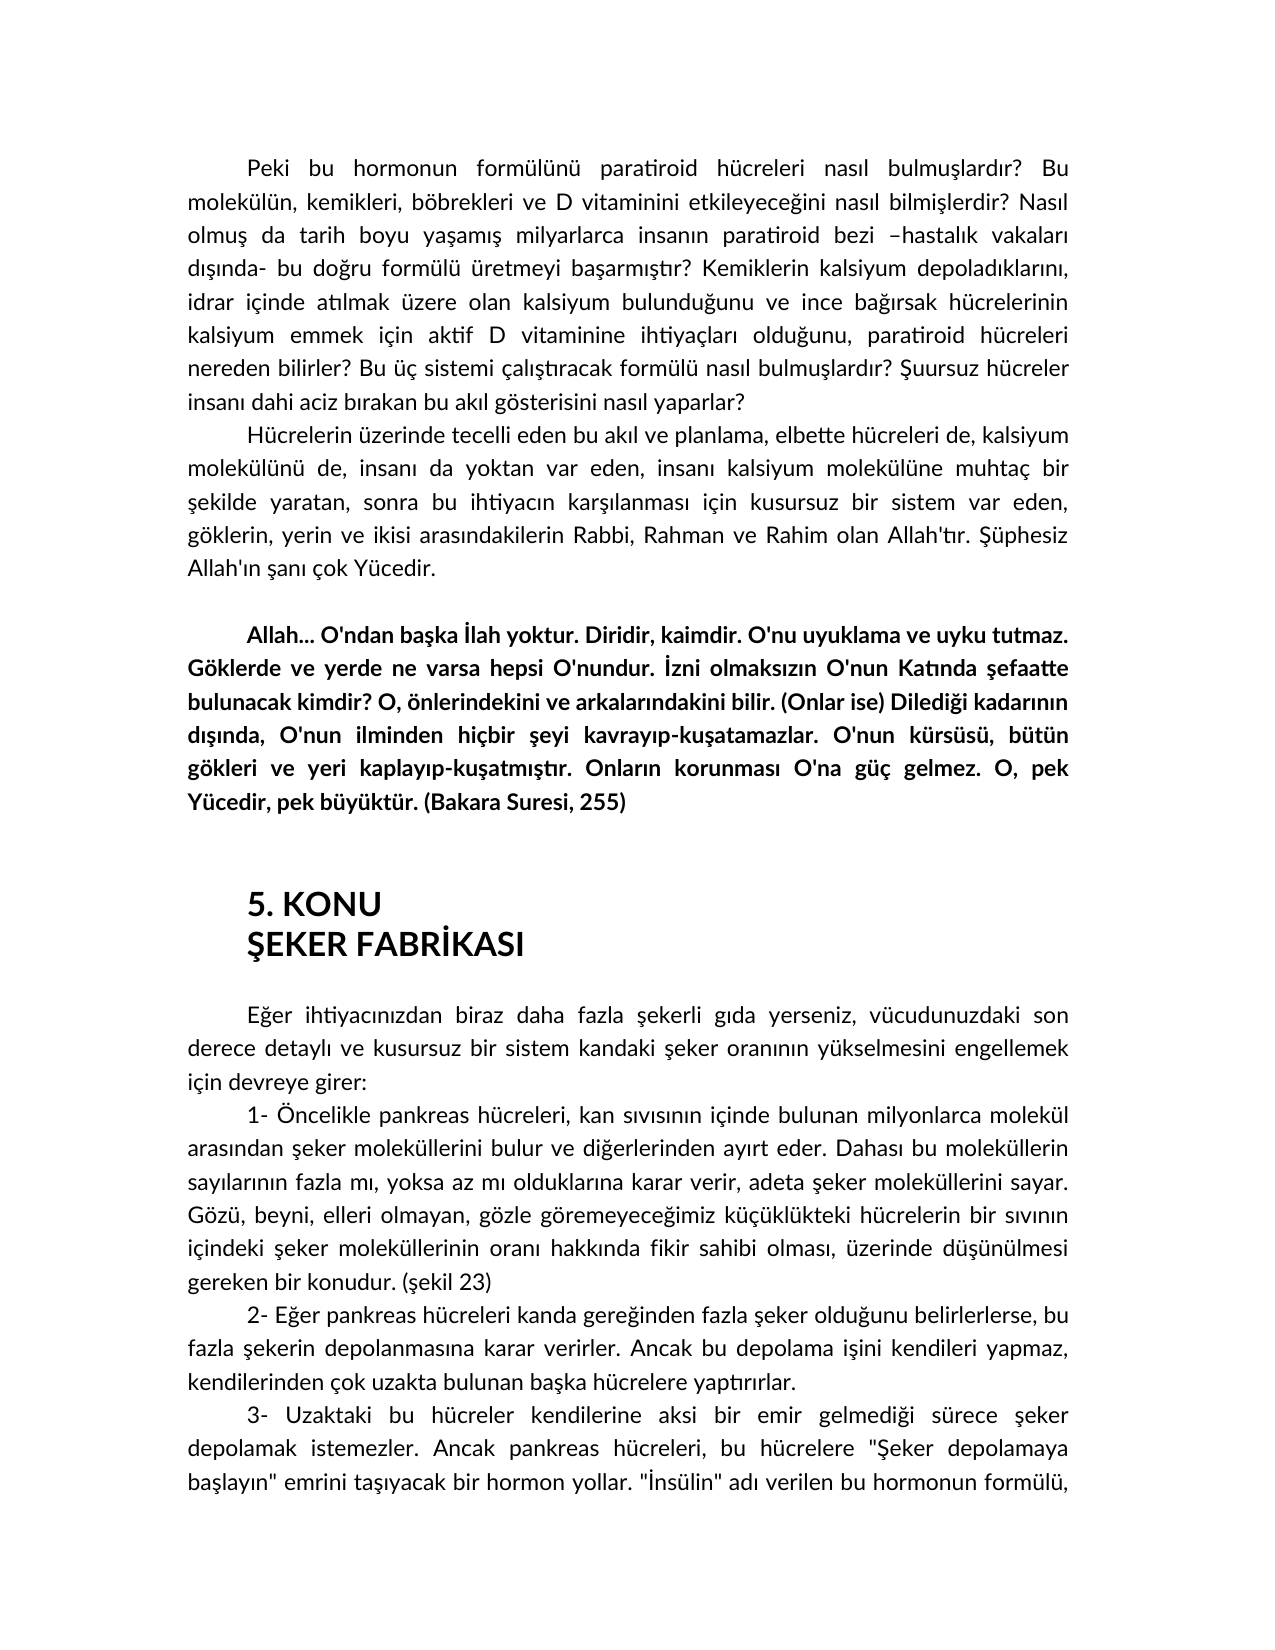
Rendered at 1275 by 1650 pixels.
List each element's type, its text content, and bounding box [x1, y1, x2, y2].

text Allah... O'ndan başka İlah yoktur. Diridir, kaimdir. O'nu uyuklama ve uyku tutmaz. Göklerde ve yerde ne varsa hepsi O'nundur. İzni olmaksızın O'nun Katında şefaatte bulunacak kimdir? O, önlerindekini ve arkalarındakini bilir. (Onlar ise) Dilediği kadarının dışında, O'nun ilminden hiçbir şeyi kavrayıp-kuşatamazlar. O'nun kürsüsü, bütün gökleri ve yeri kaplayıp-kuşatmıştır. Onların korunması O'na güç gelmez. O, pek Yücedir, pek büyüktür. (Bakara Suresi, 255) [187, 617, 1070, 817]
text 3- Uzaktaki bu hücreler kendilerine aksi bir emir gelmediği sürece şeker depolamak istemezler. Ancak pankreas hücreleri, bu hücrelere "Şeker depolamaya başlayın" emrini taşıyacak bir hormon yollar. "İnsülin" adı verilen bu hormonun formülü, [187, 1397, 1070, 1497]
text Hücrelerin üzerinde tecelli eden bu akıl ve planlama, elbette hücreleri de, kalsiyum molekülünü de, insanı da yoktan var eden, insanı kalsiyum molekülüne muhtaç bir şekilde yaratan, sonra bu ihtiyacın karşılanması için kusursuz bir sistem var eden, göklerin, yerin ve ikisi arasındakilerin Rabbi, Rahman ve Rahim olan Allah'tır. Şüphesiz Allah'ın şanı çok Yücedir. [187, 417, 1070, 583]
text ŞEKER FABRİKASI [187, 923, 1070, 963]
text Peki bu hormonun formülünü paratiroid hücreleri nasıl bulmuşlardır? Bu molekülün, kemikleri, böbrekleri ve D vitaminini etkileyeceğini nasıl bilmişlerdir? Nasıl olmuş da tarih boyu yaşamış milyarlarca insanın paratiroid bezi –hastalık vakaları dışında- bu doğru formülü üretmeyi başarmıştır? Kemiklerin kalsiyum depoladıklarını, idrar içinde atılmak üzere olan kalsiyum bulunduğunu ve ince bağırsak hücrelerinin kalsiyum emmek için aktif D vitaminine ihtiyaçları olduğunu, paratiroid hücreleri nereden bilirler? Bu üç sistemi çalıştıracak formülü nasıl bulmuşlardır? Şuursuz hücreler insanı dahi aciz bırakan bu akıl gösterisini nasıl yaparlar? [187, 150, 1070, 417]
text 2- Eğer pankreas hücreleri kanda gereğinden fazla şeker olduğunu belirlerlerse, bu fazla şekerin depolanmasına karar verirler. Ancak bu depolama işini kendileri yapmaz, kendilerinden çok uzakta bulunan başka hücrelere yaptırırlar. [187, 1297, 1070, 1397]
text Eğer ihtiyacınızdan biraz daha fazla şekerli gıda yerseniz, vücudunuzdaki son derece detaylı ve kusursuz bir sistem kandaki şeker oranının yükselmesini engellemek için devreye girer: [187, 997, 1070, 1097]
text 1- Öncelikle pankreas hücreleri, kan sıvısının içinde bulunan milyonlarca molekül arasından şeker moleküllerini bulur ve diğerlerinden ayırt eder. Dahası bu moleküllerin sayılarının fazla mı, yoksa az mı olduklarına karar verir, adeta şeker moleküllerini sayar. Gözü, beyni, elleri olmayan, gözle göremeyeceğimiz küçüklükteki hücrelerin bir sıvının içindeki şeker moleküllerinin oranı hakkında fikir sahibi olması, üzerinde düşünülmesi gereken bir konudur. (şekil 23) [187, 1097, 1070, 1297]
text 5. KONU [187, 883, 1070, 923]
